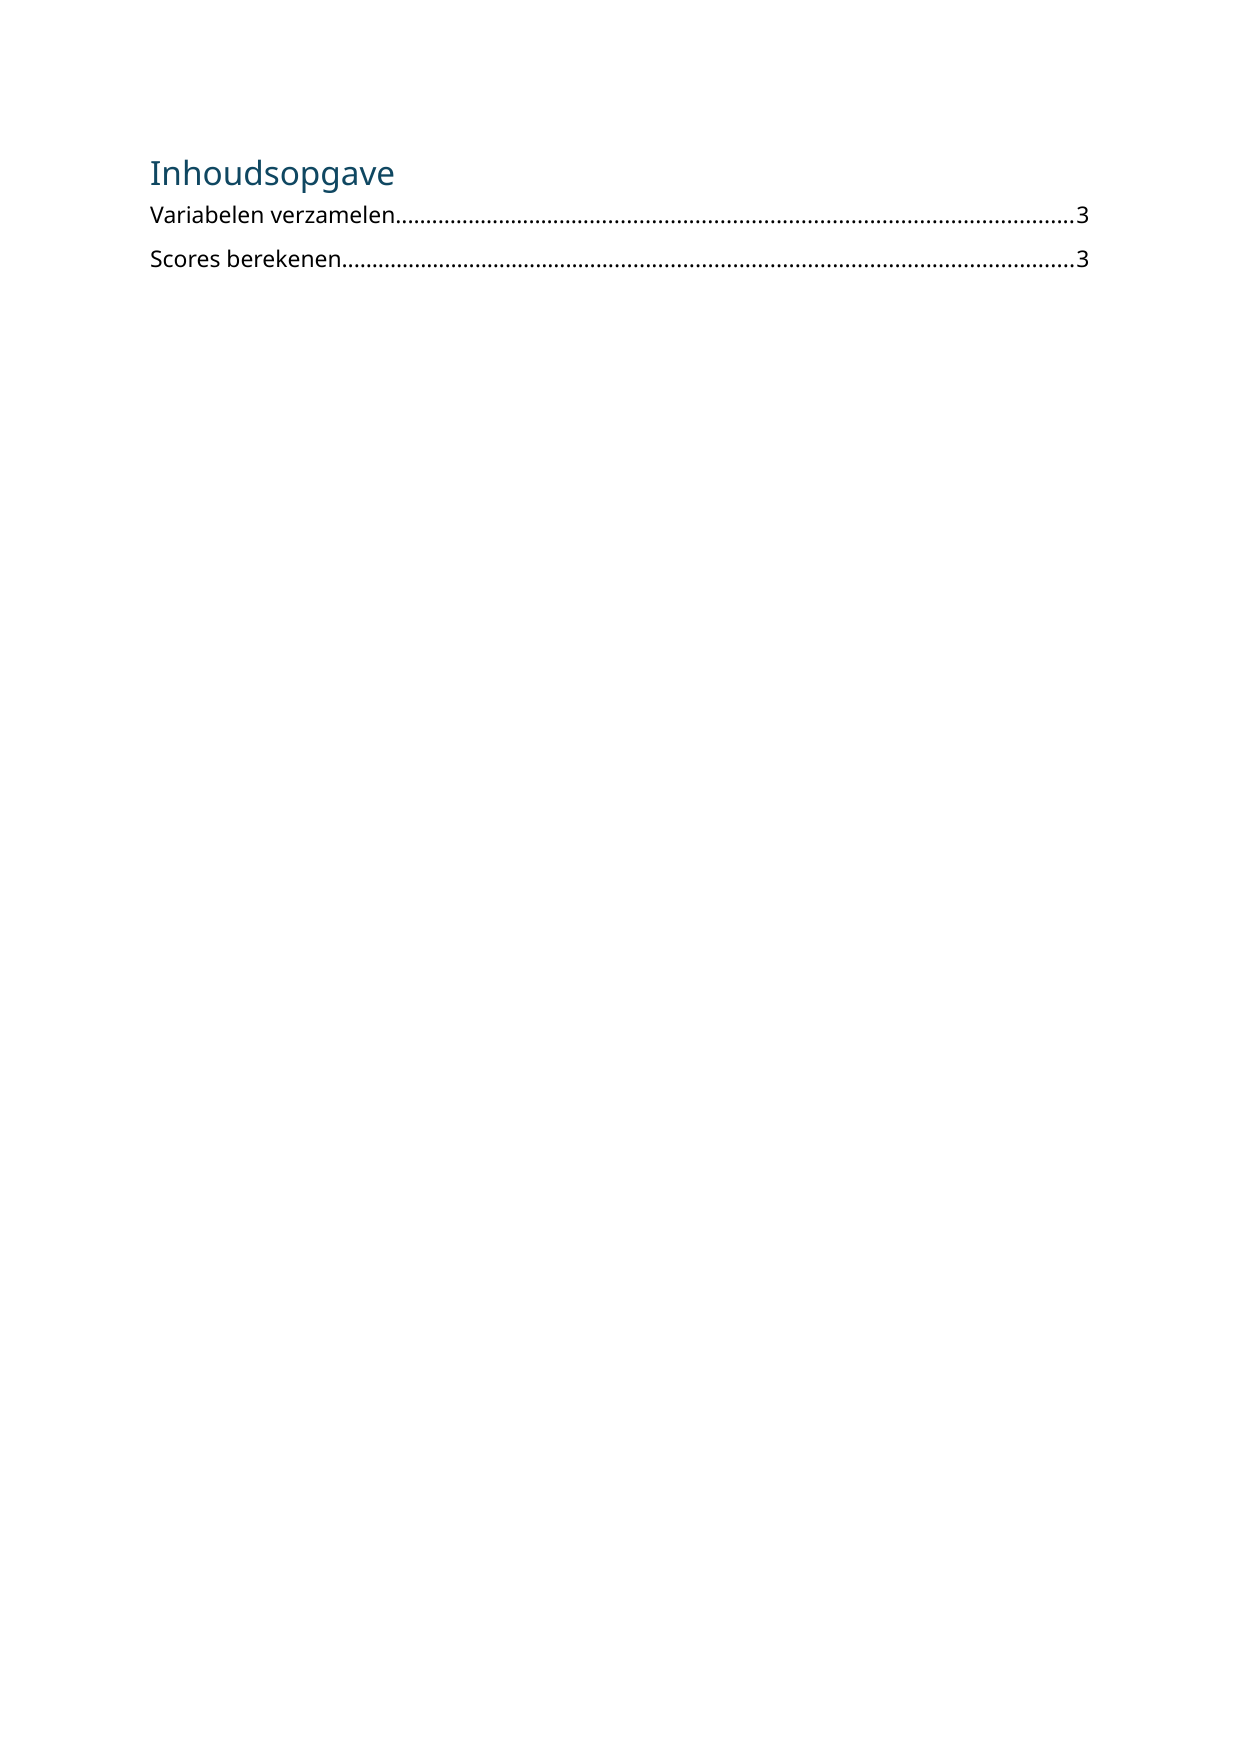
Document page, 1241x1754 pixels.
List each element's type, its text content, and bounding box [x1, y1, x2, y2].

text Scores berekenen 3 [150, 243, 1090, 274]
text Variabelen verzamelen 3 [150, 199, 1090, 230]
subtitle Inhoudsopgave [150, 150, 1090, 195]
